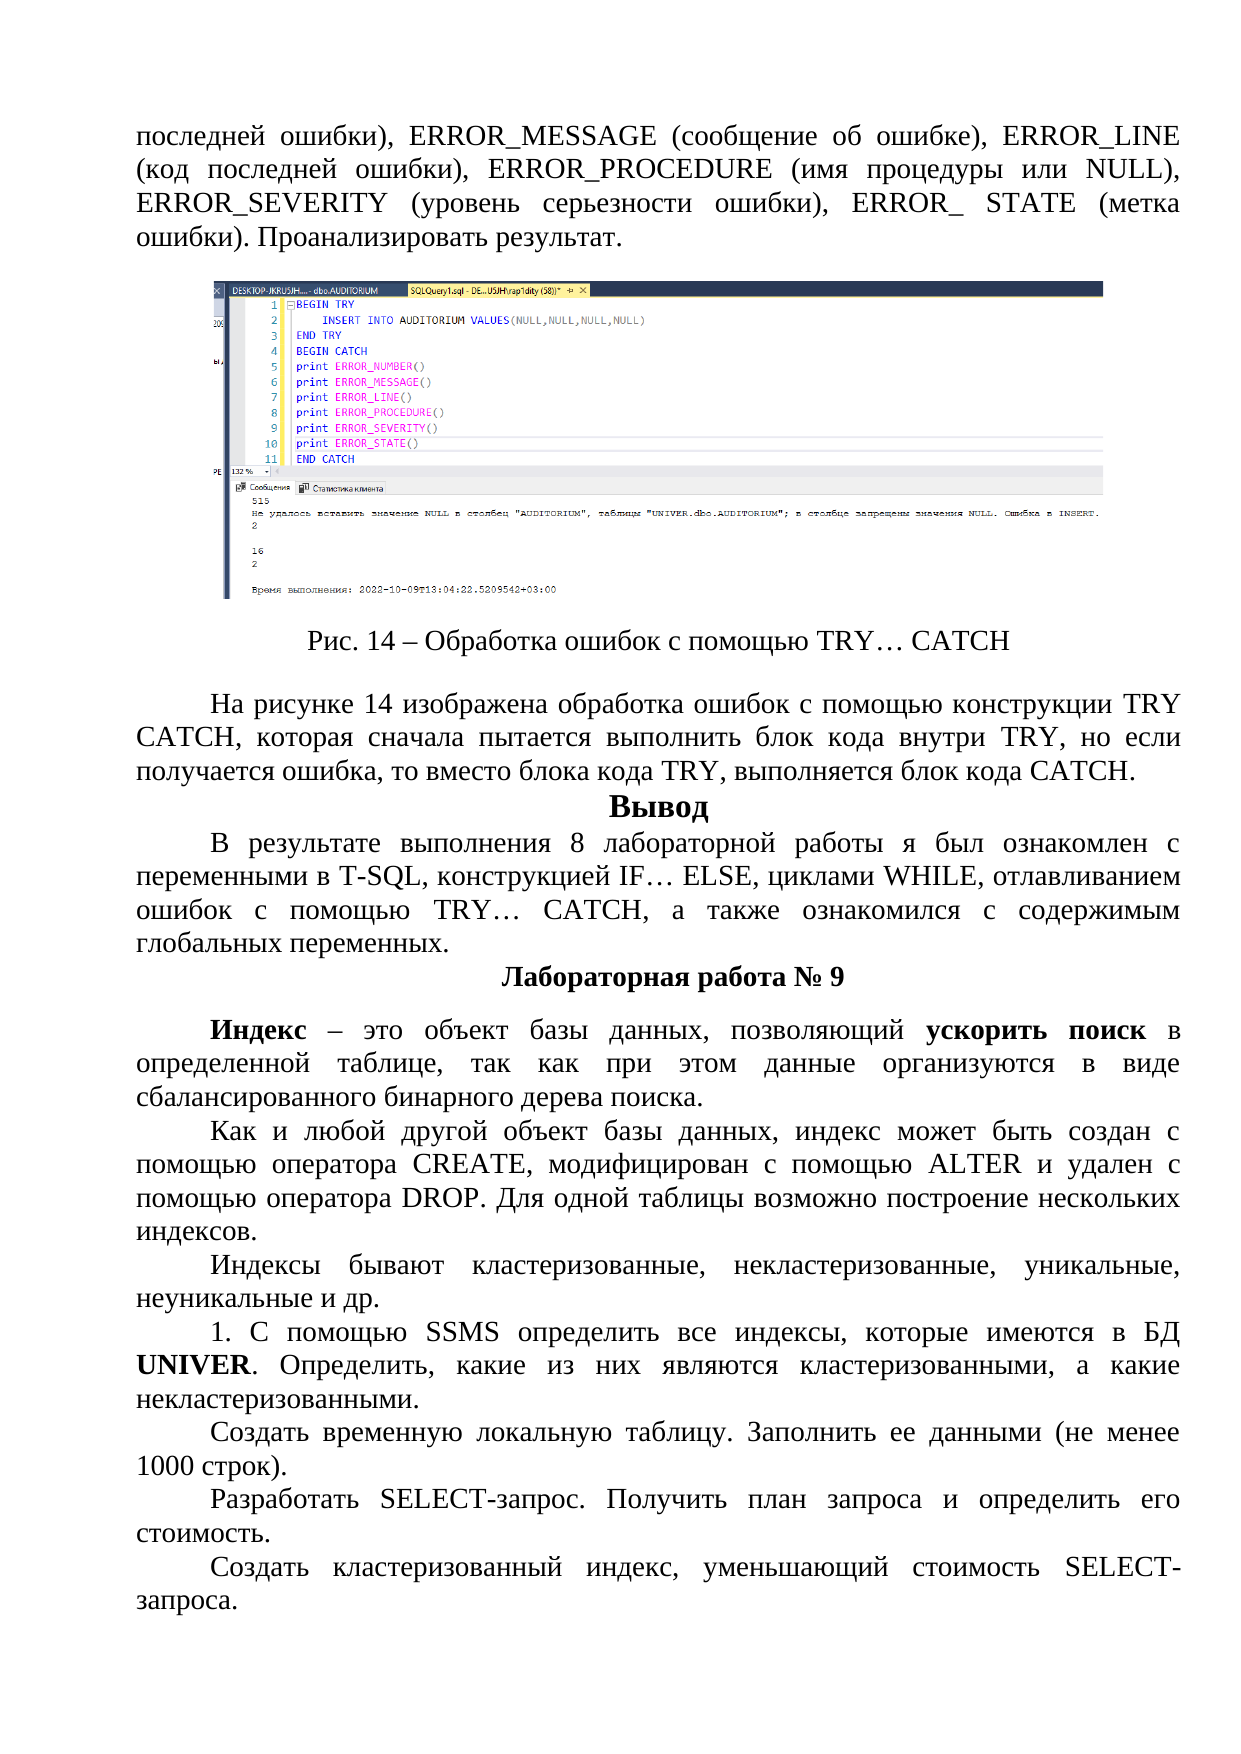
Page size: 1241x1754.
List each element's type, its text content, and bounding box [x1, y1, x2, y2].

text Вывод [136, 787, 1181, 825]
text Индекс – это объект базы данных, позволяющий ускорить поиск в определенной таблице, так как при этом данные организуются в виде сбалансированного бинарного дерева поиска. [136, 1012, 1181, 1113]
text Создать временную локальную таблицу. Заполнить ее данными (не менее 1000 строк). [136, 1414, 1181, 1482]
text последней ошибки), ERROR_MESSAGE (сообщение об ошибке), ERROR_LINE (код последней ошибки), ERROR_PROCEDURE (имя процедуры или NULL), ERROR_SEVERITY (уровень серьезности ошибки), ERROR_ STATE (метка ошибки). Проанализировать результат. [136, 118, 1181, 252]
text 1. С помощью SSMS определить все индексы, которые имеются в БД UNIVER. Определить, какие из них являются кластеризованными, а какие некластеризованными. [136, 1314, 1181, 1414]
picture [213, 281, 1104, 599]
text На рисунке 14 изображена обработка ошибок с помощью конструкции TRY CATCH, которая сначала пытается выполнить блок кода внутри TRY, но если получается ошибка, то вместо блока кода TRY, выполняется блок кода CATCH. [136, 686, 1181, 787]
text Как и любой другой объект базы данных, индекс может быть создан с помощью оператора CREATE, модифицирован с помощью ALTER и удален с помощью оператора DROP. Для одной таблицы возможно построение нескольких индексов. [136, 1113, 1181, 1247]
text Разработать SELECT-запрос. Получить план запроса и определить его стоимость. [136, 1482, 1181, 1549]
text Создать кластеризованный индекс, уменьшающий стоимость SELECT-запроса. [136, 1549, 1181, 1616]
text В результате выполнения 8 лабораторной работы я был ознакомлен с переменными в T-SQL, конструкцией IF… ELSE, циклами WHILE, отлавливанием ошибок с помощью TRY… CATCH, а также ознакомился с содержимым глобальных переменных. [136, 825, 1181, 959]
text Рис. 14 – Обработка ошибок с помощью TRY… CATCH [136, 623, 1181, 657]
text Лабораторная работа № 9 [136, 959, 1181, 993]
text Индексы бывают кластеризованные, некластеризованные, уникальные, неуникальные и др. [136, 1247, 1181, 1314]
